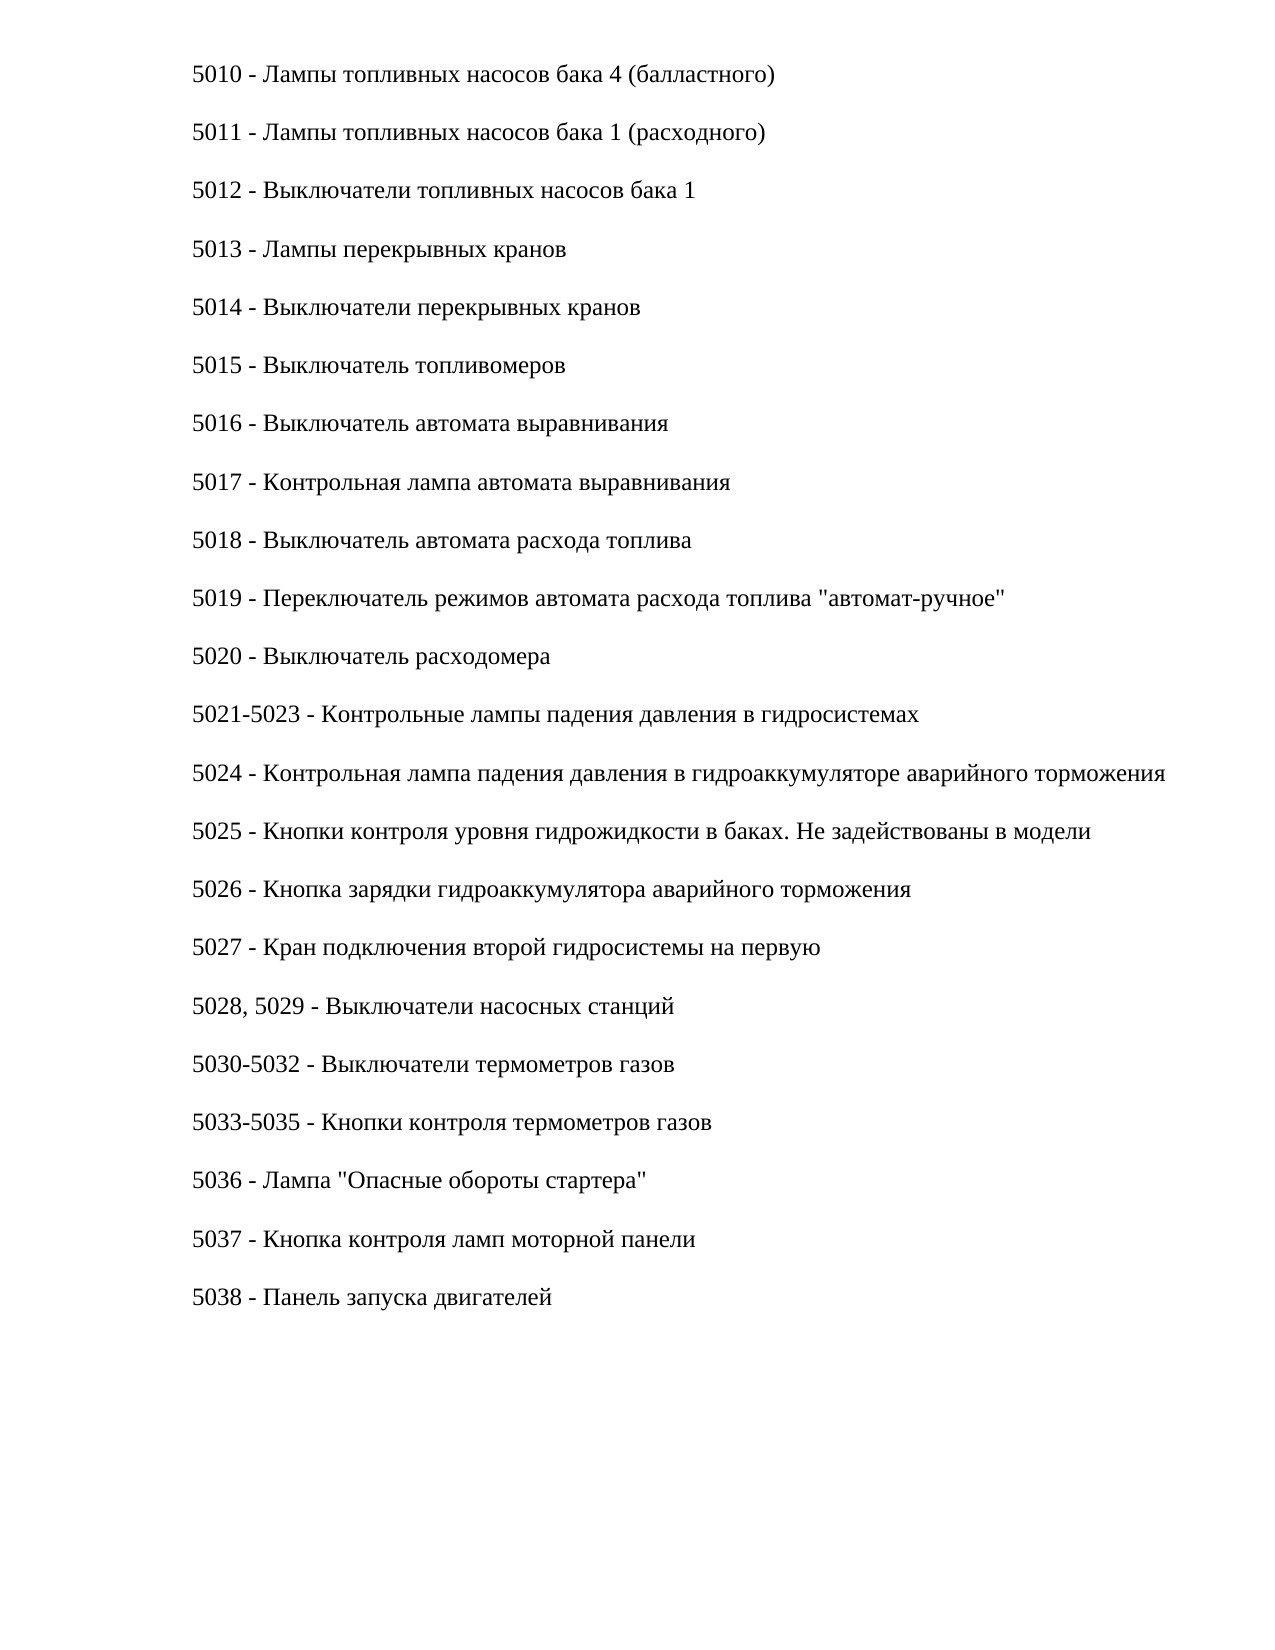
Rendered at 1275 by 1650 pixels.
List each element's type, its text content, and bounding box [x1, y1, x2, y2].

list 5012 - Выключатели топливных насосов бака 1 [162, 176, 1216, 204]
list 5025 - Кнопки контроля уровня гидрожидкости в баках. Не задействованы в модели [162, 816, 1216, 845]
list 5021-5023 - Контрольные лампы падения давления в гидросистемах [162, 699, 1216, 728]
list 5028, 5029 - Выключатели насосных станций [162, 991, 1216, 1019]
list 5024 - Контрольная лампа падения давления в гидроаккумуляторе аварийного торможения [162, 758, 1216, 787]
list 5026 - Кнопка зарядки гидроаккумулятора аварийного торможения [162, 874, 1216, 903]
list 5038 - Панель запуска двигателей [162, 1282, 1216, 1311]
list 5020 - Выключатель расходомера [162, 641, 1216, 670]
list 5033-5035 - Кнопки контроля термометров газов [162, 1107, 1216, 1136]
list 5036 - Лампа "Опасные обороты стартера" [162, 1165, 1216, 1194]
list 5010 - Лампы топливных насосов бака 4 (балластного) [162, 59, 1216, 88]
list 5013 - Лампы перекрывных кранов [162, 234, 1216, 262]
list 5017 - Контрольная лампа автомата выравнивания [162, 467, 1216, 495]
list 5015 - Выключатель топливомеров [162, 350, 1216, 379]
list 5027 - Кран подключения второй гидросистемы на первую [162, 932, 1216, 961]
list 5014 - Выключатели перекрывных кранов [162, 292, 1216, 321]
list 5016 - Выключатель автомата выравнивания [162, 408, 1216, 437]
list 5030-5032 - Выключатели термометров газов [162, 1049, 1216, 1078]
list 5018 - Выключатель автомата расхода топлива [162, 525, 1216, 554]
list 5037 - Кнопка контроля ламп моторной панели [162, 1224, 1216, 1252]
list 5019 - Переключатель режимов автомата расхода топлива "автомат-ручное" [162, 583, 1216, 612]
list 5011 - Лампы топливных насосов бака 1 (расходного) [162, 117, 1216, 146]
